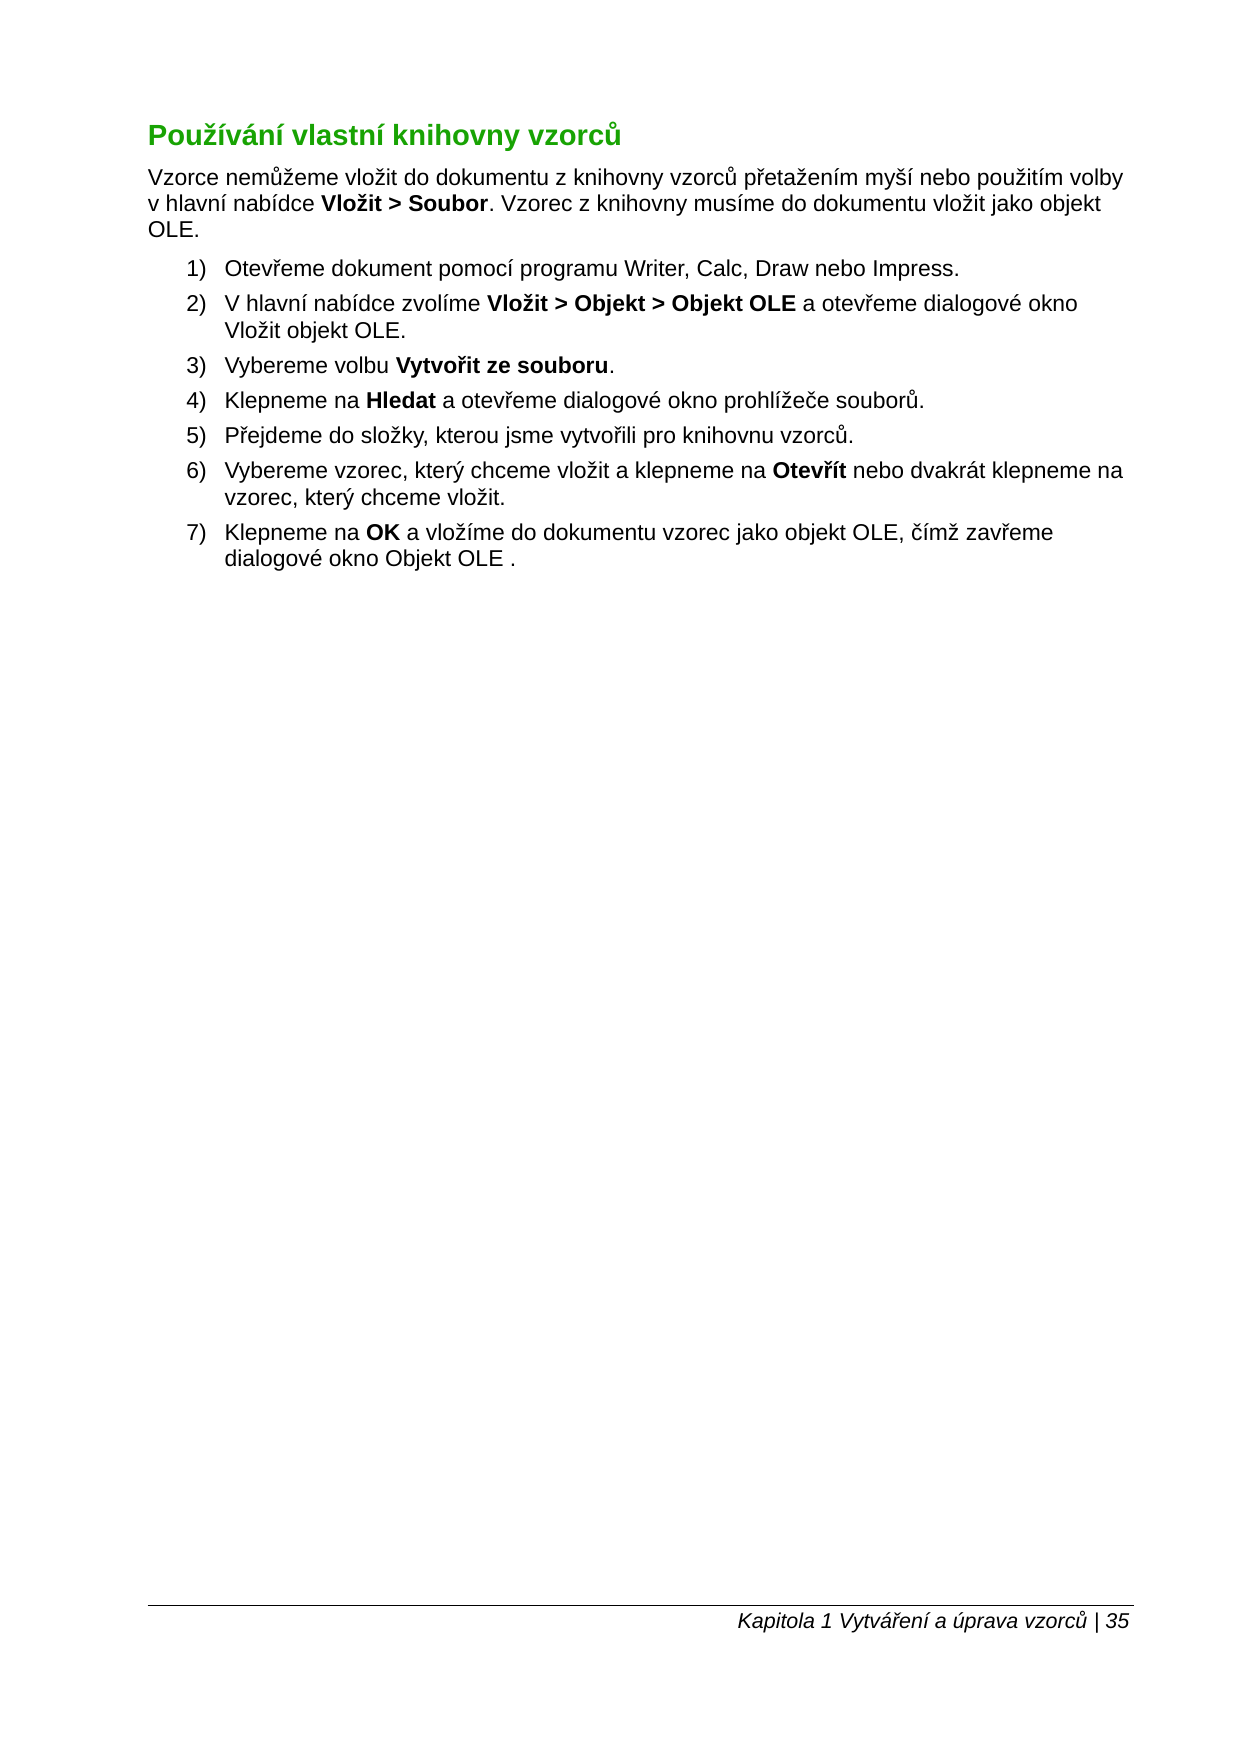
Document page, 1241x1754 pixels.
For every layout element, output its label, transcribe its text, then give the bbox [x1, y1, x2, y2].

list Klepneme na OK a vložíme do dokumentu vzorec jako objekt OLE, čímž zavřeme dialogové okno Objekt OLE . [207, 519, 1134, 572]
list Klepneme na Hledat a otevřeme dialogové okno prohlížeče souborů. [207, 387, 1134, 413]
list V hlavní nabídce zvolíme Vložit > Objekt > Objekt OLE a otevřeme dialogové okno Vložit objekt OLE. [207, 290, 1134, 343]
list Vybereme volbu Vytvořit ze souboru. [207, 352, 1134, 378]
list Vybereme vzorec, který chceme vložit a klepneme na Otevřít nebo dvakrát klepneme na vzorec, který chceme vložit. [207, 457, 1134, 510]
text Vzorce nemůžeme vložit do dokumentu z knihovny vzorců přetažením myší nebo použitím volby v hlavní nabídce Vložit > Soubor. Vzorec z knihovny musíme do dokumentu vložit jako objekt OLE. [148, 163, 1134, 242]
list Přejdeme do složky, kterou jsme vytvořili pro knihovnu vzorců. [207, 422, 1134, 448]
list Otevřeme dokument pomocí programu Writer, Calc, Draw nebo Impress. [207, 255, 1134, 281]
subtitle Používání vlastní knihovny vzorců [148, 118, 1134, 152]
